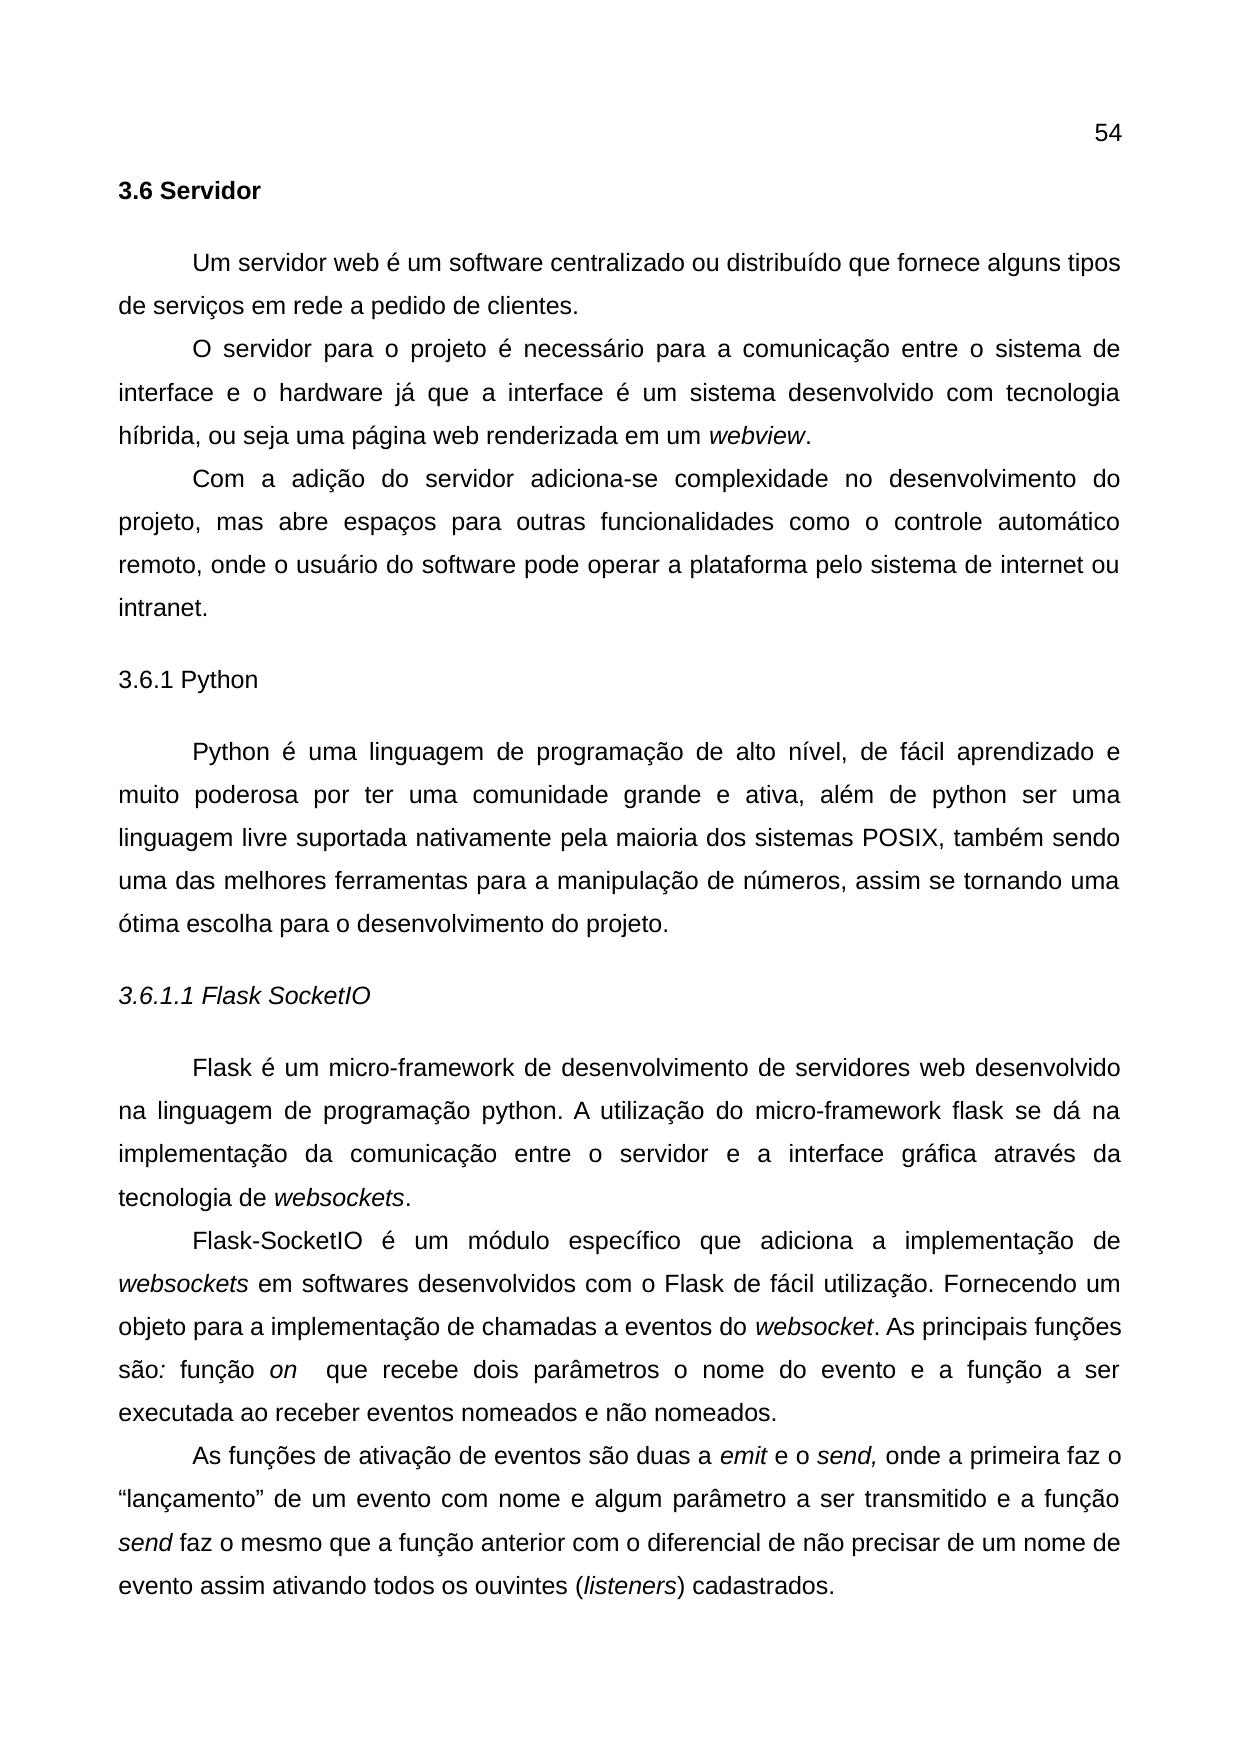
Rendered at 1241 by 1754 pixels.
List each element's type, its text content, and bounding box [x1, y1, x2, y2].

text Flask-SocketIO é um módulo específico que adiciona a implementação de websockets em softwares desenvolvidos com o Flask de fácil utilização. Fornecendo um objeto para a implementação de chamadas a eventos do websocket. As principais funções são: função on que recebe dois parâmetros o nome do evento e a função a ser executada ao receber eventos nomeados e não nomeados. [118, 1226, 1122, 1427]
text Um servidor web é um software centralizado ou distribuído que fornece alguns tipos de serviços em rede a pedido de clientes. [118, 248, 1122, 320]
text O servidor para o projeto é necessário para a comunicação entre o sistema de interface e o hardware já que a interface é um sistema desenvolvido com tecnologia híbrida, ou seja uma página web renderizada em um webview. [118, 334, 1122, 449]
subtitle 3.6.1 Python [118, 665, 1122, 694]
text Python é uma linguagem de programação de alto nível, de fácil aprendizado e muito poderosa por ter uma comunidade grande e ativa, além de python ser uma linguagem livre suportada nativamente pela maioria dos sistemas POSIX, também sendo uma das melhores ferramentas para a manipulação de números, assim se tornando uma ótima escolha para o desenvolvimento do projeto. [118, 737, 1122, 938]
text Flask é um micro-framework de desenvolvimento de servidores web desenvolvido na linguagem de programação python. A utilização do micro-framework flask se dá na implementação da comunicação entre o servidor e a interface gráfica através da tecnologia de websockets. [118, 1053, 1122, 1211]
subtitle 3.6.1.1 Flask SocketIO [118, 981, 1122, 1010]
subtitle 3.6 Servidor [118, 176, 1122, 205]
text As funções de ativação de eventos são duas a emit e o send, onde a primeira faz o “lançamento” de um evento com nome e algum parâmetro a ser transmitido e a função send faz o mesmo que a função anterior com o diferencial de não precisar de um nome de evento assim ativando todos os ouvintes (listeners) cadastrados. [118, 1441, 1122, 1599]
text Com a adição do servidor adiciona-se complexidade no desenvolvimento do projeto, mas abre espaços para outras funcionalidades como o controle automático remoto, onde o usuário do software pode operar a plataforma pelo sistema de internet ou intranet. [118, 464, 1122, 622]
